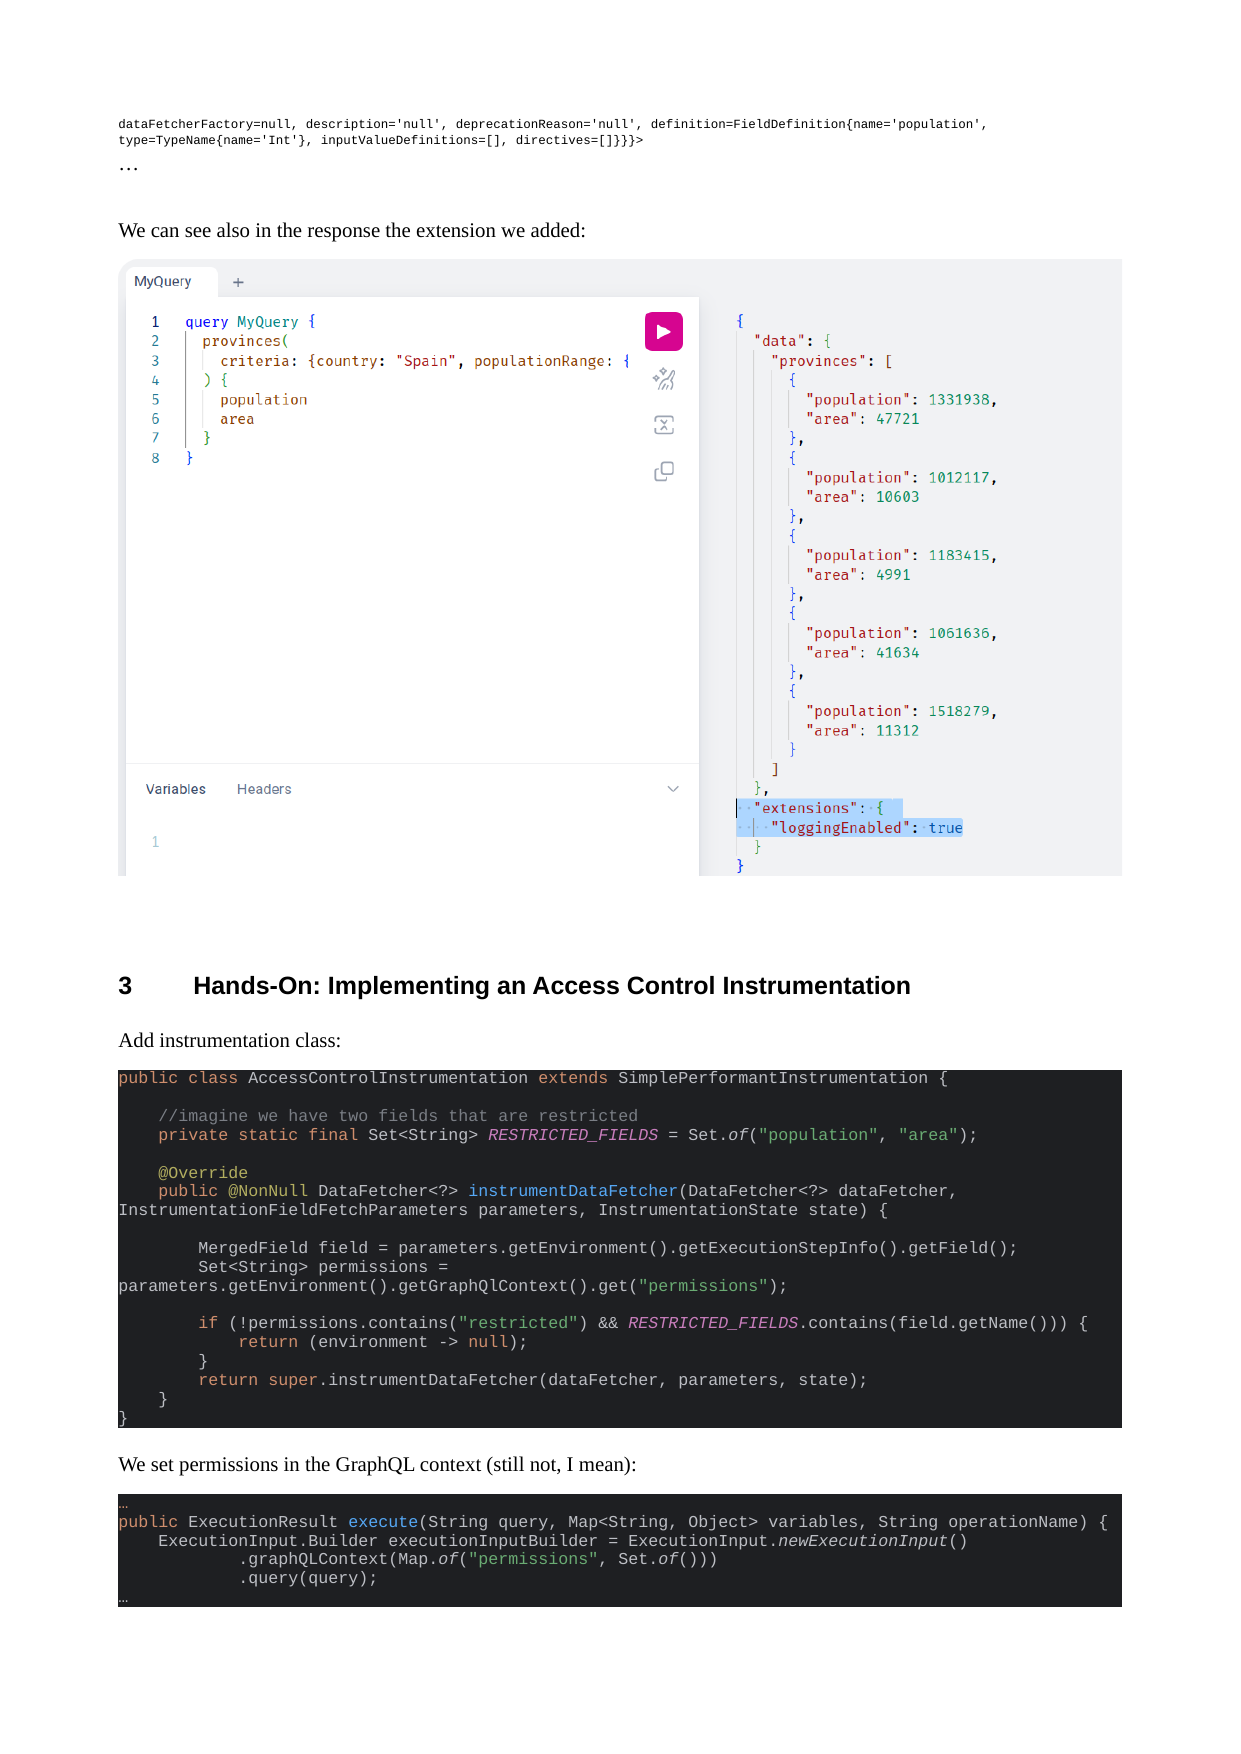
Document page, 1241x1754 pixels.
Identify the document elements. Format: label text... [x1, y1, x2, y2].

text public class AccessControlInstrumentation extends SimplePerformantInstrumentation { //imagine we have two fields that are restricted private static final Set<String> RESTRICTED_FIELDS = Set.of("population", "area"); @Override public @NonNull DataFetcher<?> instrumentDataFetcher(DataFetcher<?> dataFetcher, InstrumentationFieldFetchParameters parameters, InstrumentationState state) { MergedField field = parameters.getEnvironment().getExecutionStepInfo().getField(); Set<String> permissions = parameters.getEnvironment().getGraphQlContext().get("permissions"); if (!permissions.contains("restricted") && RESTRICTED_FIELDS.contains(field.getName())) { return (environment -> null); } return super.instrumentDataFetcher(dataFetcher, parameters, state); } } [118, 1070, 1122, 1428]
text dataFetcherFactory=null, description='null', deprecationReason='null', definition=FieldDefinition{name='population', type=TypeName{name='Int'}, inputValueDefinitions=[], directives=[]}}}> [118, 118, 1122, 148]
subtitle Hands-On: Implementing an Access Control Instrumentation [118, 971, 1122, 999]
picture [118, 257, 1123, 876]
text … [118, 1494, 1122, 1513]
text We can see also in the response the extension we added: [118, 218, 1122, 242]
text public ExecutionResult execute(String query, Map<String, Object> variables, String operationName) { ExecutionInput.Builder executionInputBuilder = ExecutionInput.newExecutionInput() .graphQLContext(Map.of("permissions", Set.of())) .query(query); … [118, 1513, 1122, 1607]
text Add instrumentation class: [118, 1028, 1122, 1052]
text … [118, 151, 1122, 175]
text We set permissions in the GraphQL context (still not, I mean): [118, 1452, 1122, 1476]
